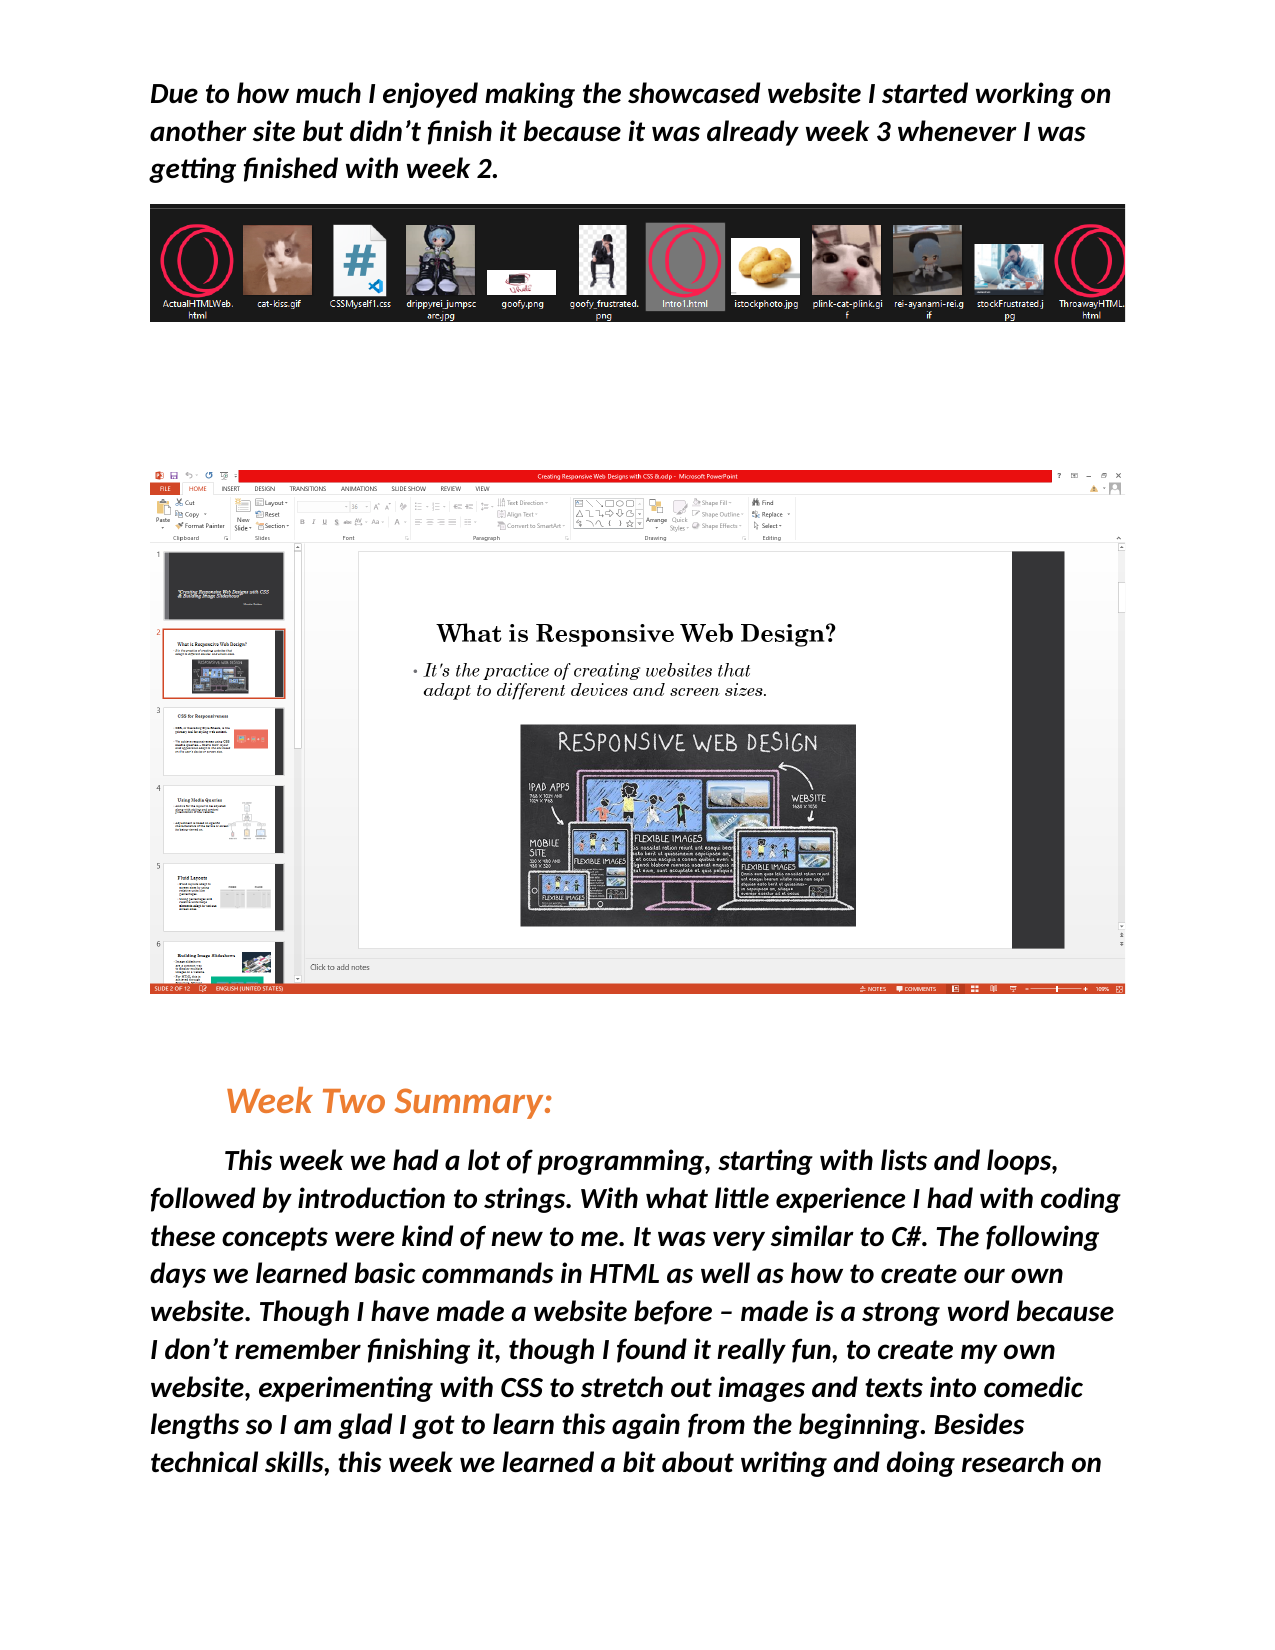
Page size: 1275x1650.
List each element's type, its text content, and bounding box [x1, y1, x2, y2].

text Week Two Summary: [225, 1077, 1125, 1123]
text Due to how much I enjoyed making the showcased website I started working on another site but didn’t finish it because it was already week 3 whenever I was getting finished with week 2. [150, 75, 1125, 186]
text This week we had a lot of programming, starting with lists and loops, followed by introduction to strings. With what little experience I had with coding these concepts were kind of new to me. It was very similar to C#. The following days we learned basic commands in HTML as well as how to create our own website. Though I have made a website before – made is a strong word because I don’t remember finishing it, though I found it really fun, to create my own website, experimenting with CSS to stretch out images and texts into comedic lengths so I am glad I got to learn this again from the beginning. Besides technical skills, this week we learned a bit about writing and doing research on [150, 1142, 1125, 1480]
